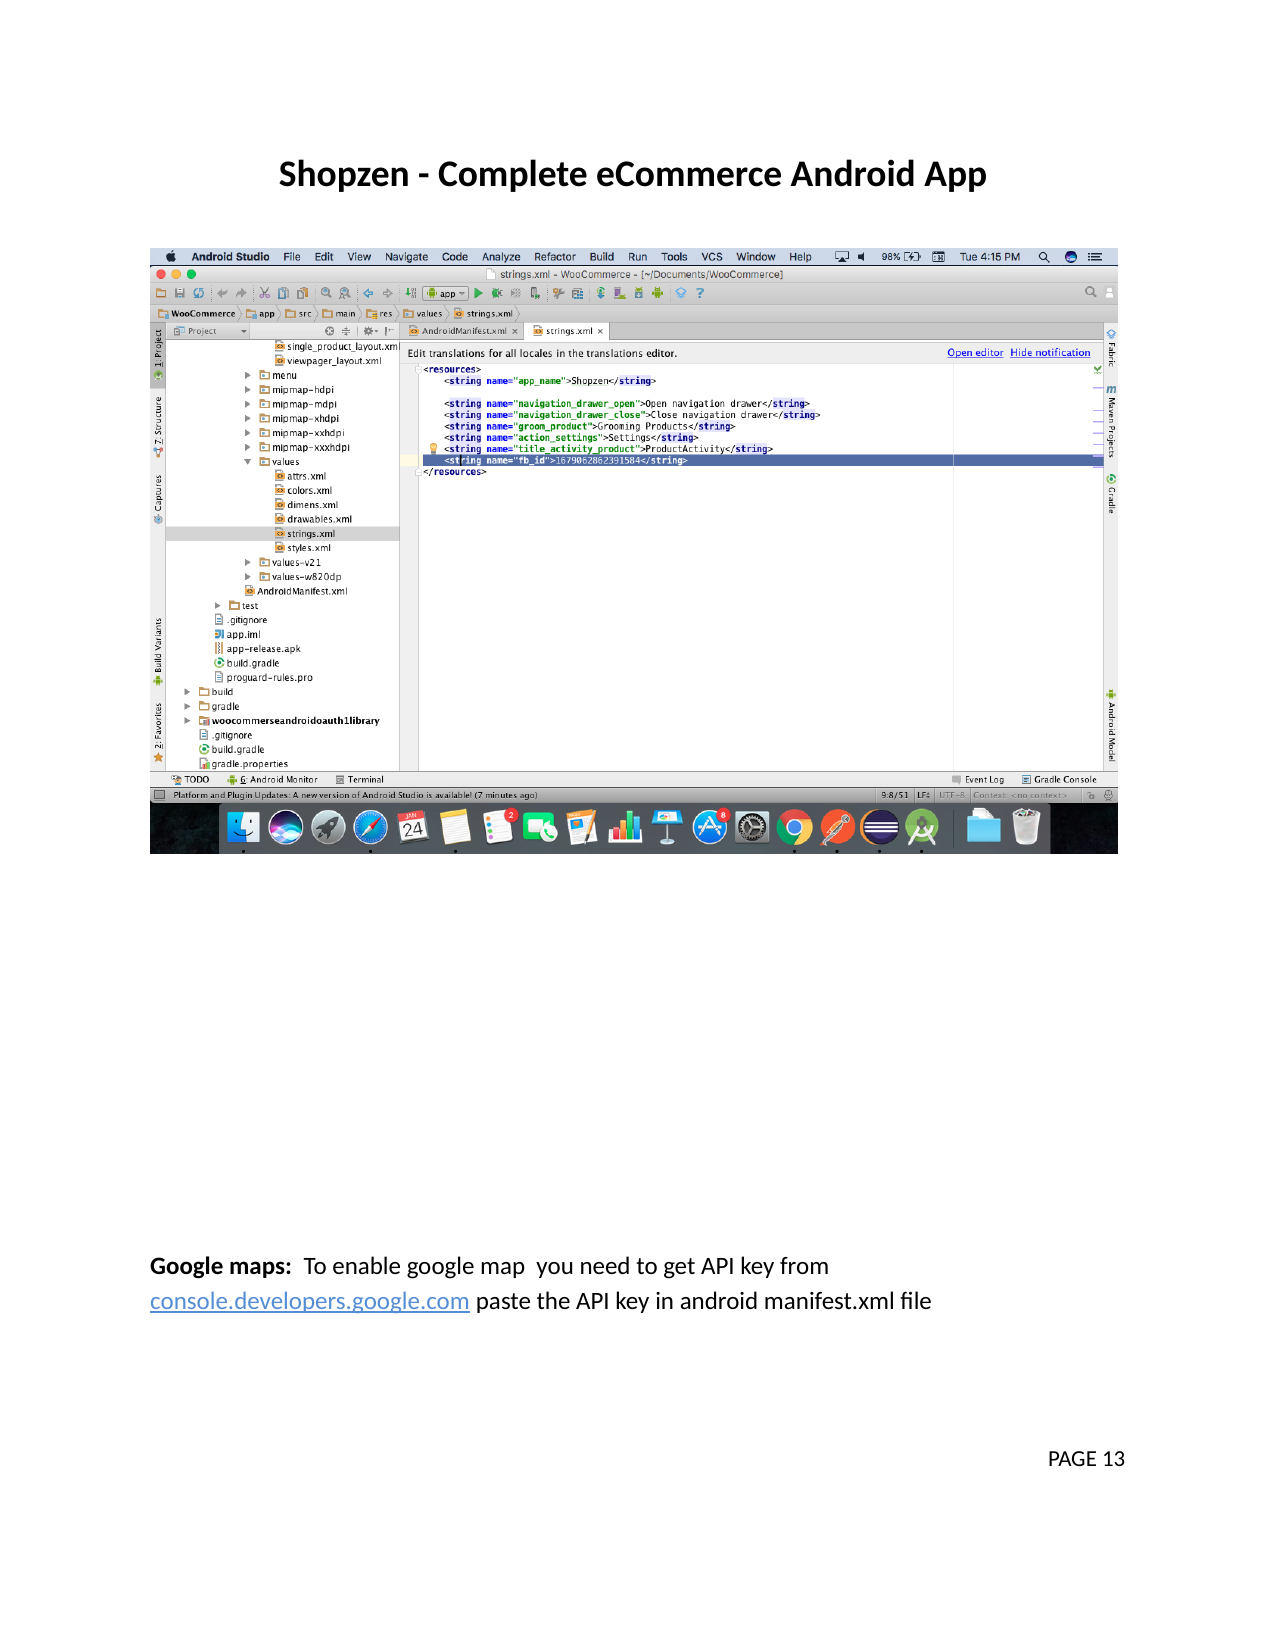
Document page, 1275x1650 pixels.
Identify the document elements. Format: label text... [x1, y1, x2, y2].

text Google maps: To enable google map you need to get API key from console.developers.google.com paste the API key in android manifest.xml file [150, 1250, 1125, 1315]
picture [150, 248, 1118, 854]
